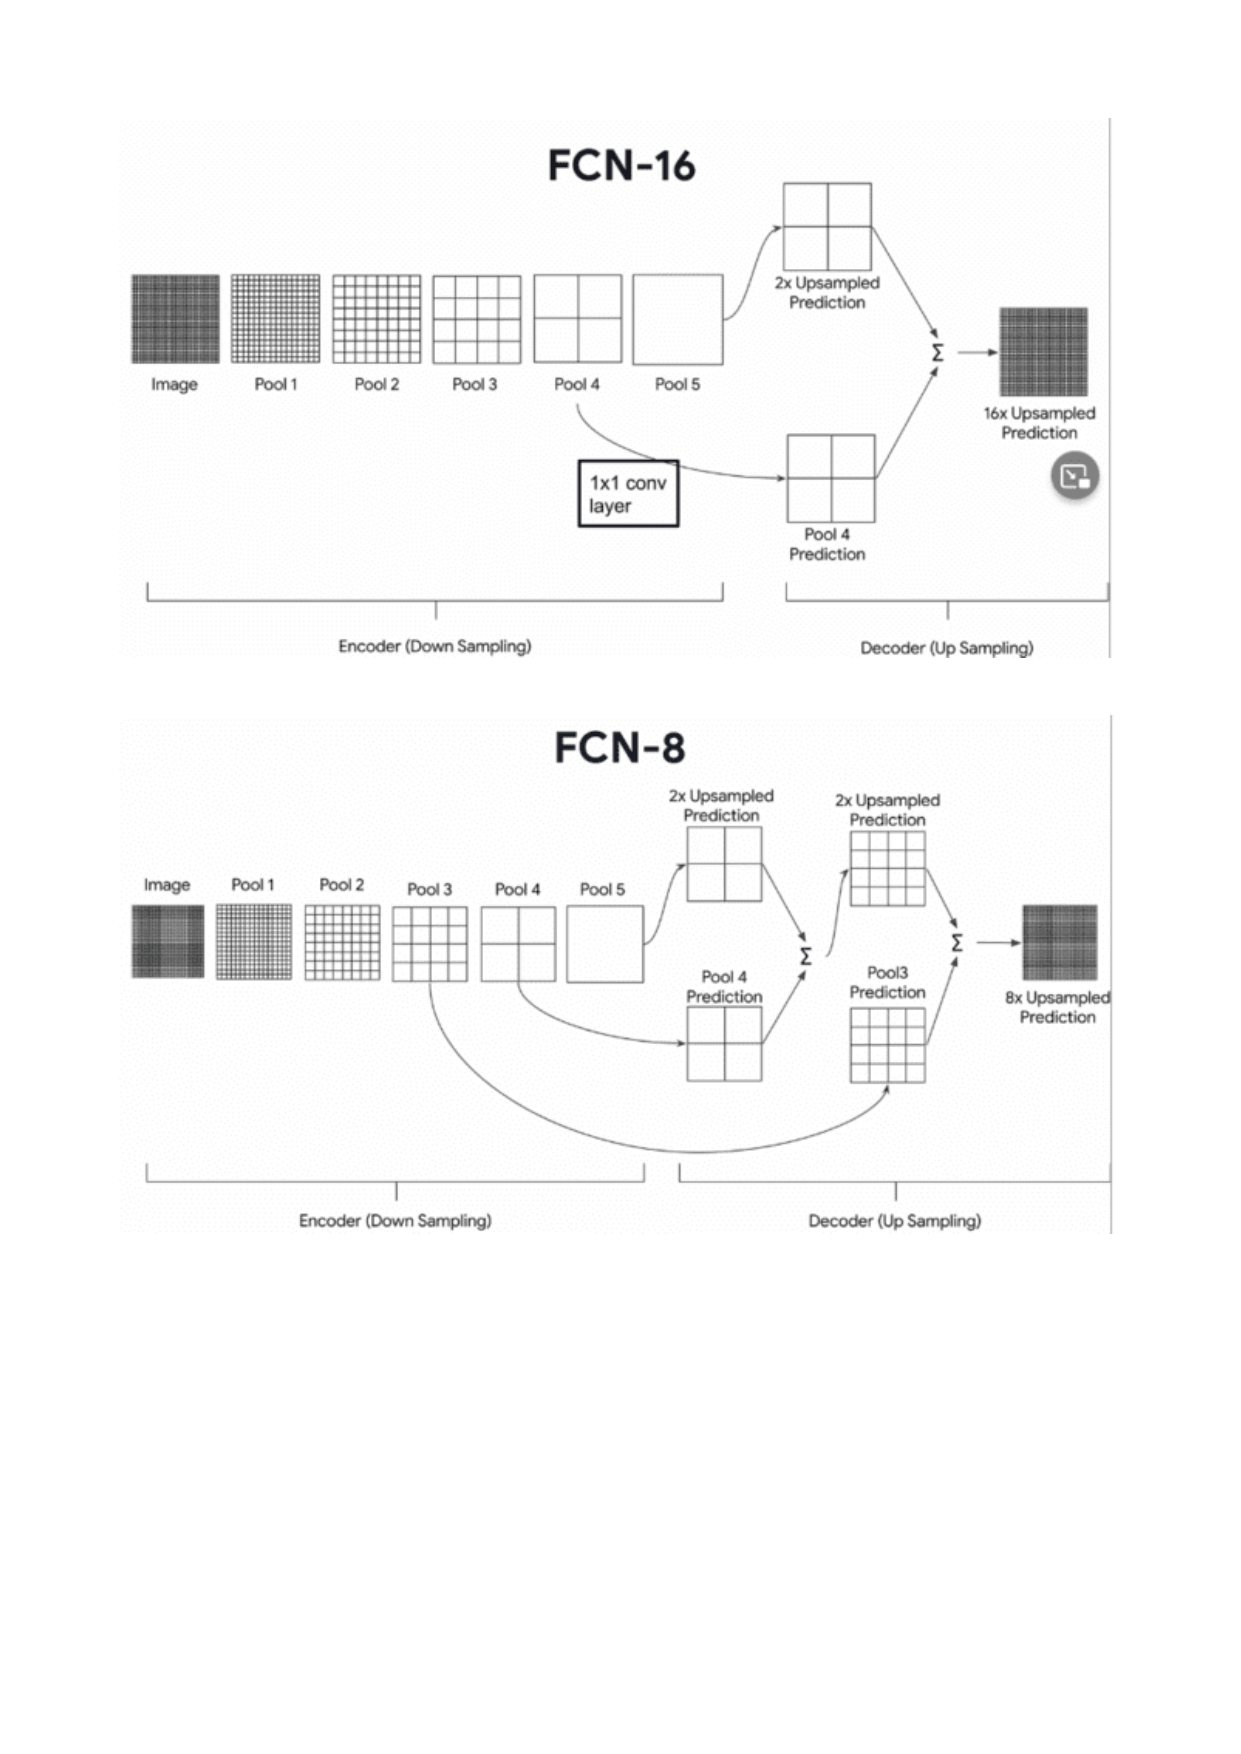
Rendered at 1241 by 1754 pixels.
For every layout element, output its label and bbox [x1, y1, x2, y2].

picture [118, 118, 1123, 658]
picture [118, 715, 1123, 1234]
